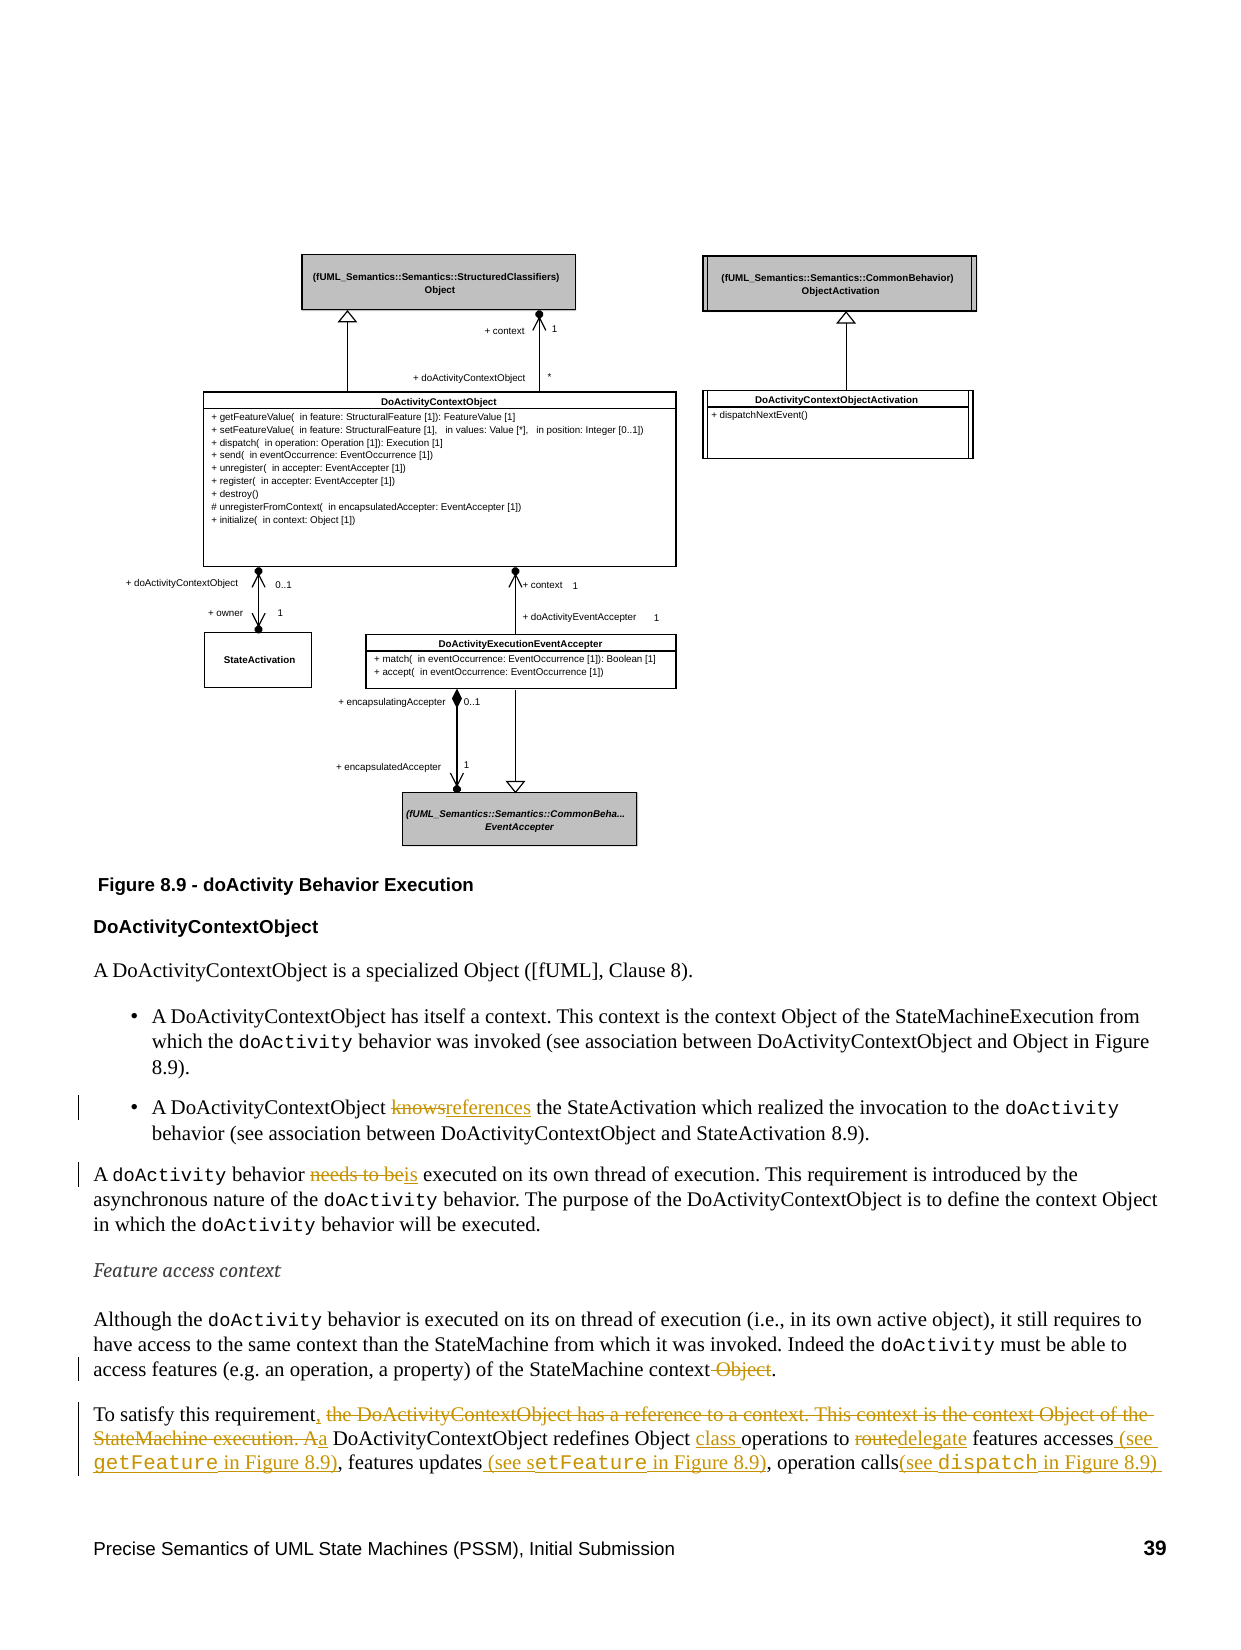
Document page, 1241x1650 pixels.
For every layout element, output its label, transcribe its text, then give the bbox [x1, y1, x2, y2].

text Although the doActivity behavior is executed on its on thread of execution (i.e., in its own active object), it still requires to have access to the same context than the StateMachine from which it was invoked. Indeed the doActivity must be able to access features (e.g. an operation, a property) of the StateMachine context. [93, 1307, 1164, 1381]
subtitle Feature access context [93, 1258, 1164, 1282]
text To satisfy this requirement, a DoActivityContextObject redefines Object class operations to delegate features accesses (see getFeature in Figure 8.9), features updates (see setFeature in Figure 8.9), operation calls(see dispatch in Figure 8.9) and event sending(see send in Figure 8.9) to its context [93, 1402, 1164, 1476]
text Figure 8.9 - doActivity Behavior Execution [98, 873, 1159, 895]
subtitle DoActivityContextObject [93, 231, 1164, 937]
list A DoActivityContextObject has itself a context. This context is the context Object of the StateMachineExecution from which the doActivity behavior was invoked (see association between DoActivityContextObject and Object in Figure 8.9). [131, 1003, 1164, 1079]
list A DoActivityContextObject references the StateActivation which realized the invocation to the doActivity behavior (see association between DoActivityContextObject and StateActivation 8.9). [131, 1095, 1164, 1145]
text A doActivity behavior is executed on its own thread of execution. This requirement is introduced by the asynchronous nature of the doActivity behavior. The purpose of the DoActivityContextObject is to define the context Object in which the doActivity behavior will be executed. [93, 1162, 1164, 1237]
text A DoActivityContextObject is a specialized Object ([fUML], Clause 8). [93, 958, 1164, 982]
